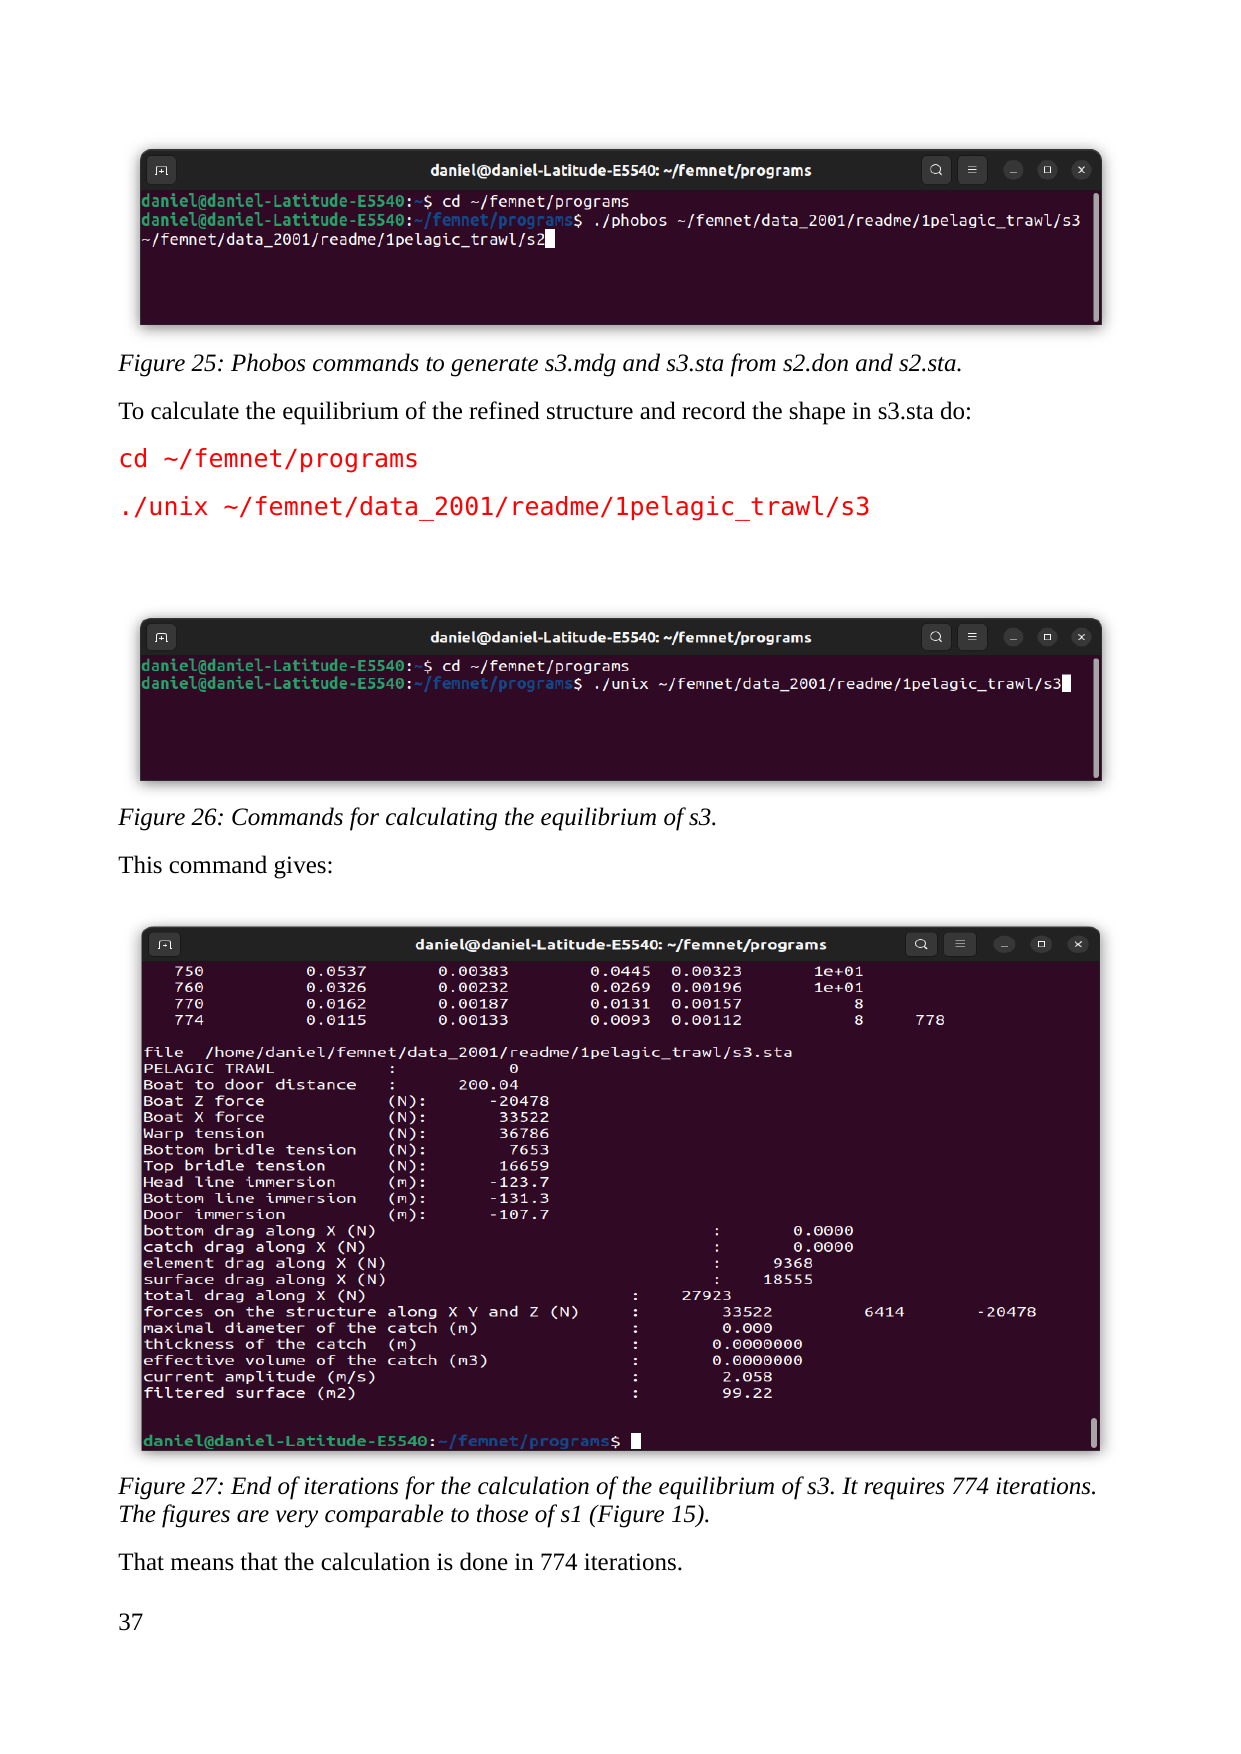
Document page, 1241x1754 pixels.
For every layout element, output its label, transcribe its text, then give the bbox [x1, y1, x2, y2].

picture [118, 910, 1123, 1471]
text cd ~/femnet/programs [118, 444, 1122, 473]
text That means that the calculation is done in 774 iterations. [118, 1547, 1122, 1576]
picture [118, 130, 1123, 349]
text Figure 26: Commands for calculating the equilibrium of s3. [118, 803, 1122, 831]
text Figure 25: Phobos commands to generate s3.mdg and s3.sta from s2.don and s2.sta. [118, 349, 1122, 377]
text ./unix ~/femnet/data_2001/readme/1pelagic_trawl/s3 [118, 492, 1122, 521]
text Figure 27: End of iterations for the calculation of the equilibrium of s3. It requires 774 iterations. The figures are very comparable to those of s1 (Figure 15). [118, 1471, 1122, 1528]
picture [118, 600, 1123, 803]
text To calculate the equilibrium of the refined structure and record the shape in s3.sta do: [118, 396, 1122, 425]
text This command gives: [118, 850, 1122, 879]
